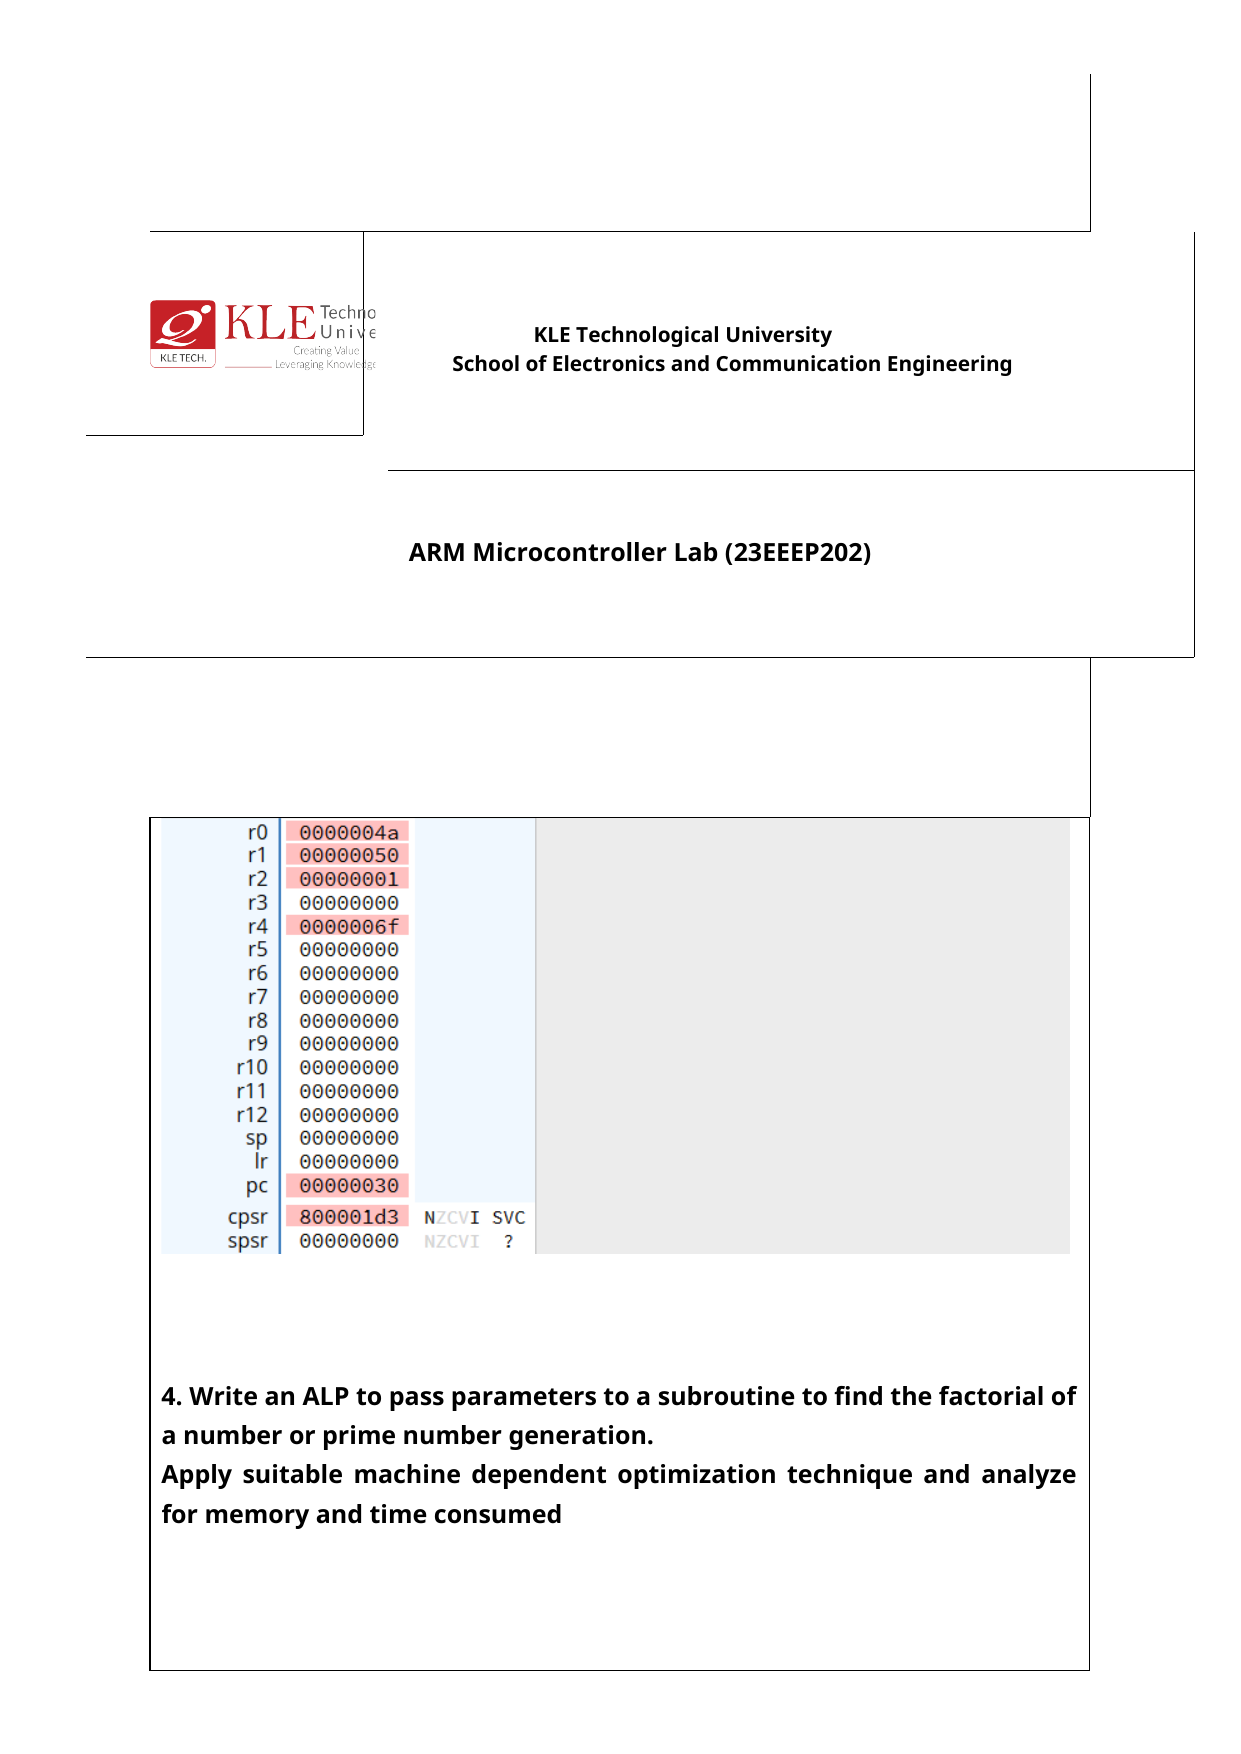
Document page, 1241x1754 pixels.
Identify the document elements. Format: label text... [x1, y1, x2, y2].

table_cell 4. Write an ALP to pass parameters to a subroutine to find the factorial of a number or prime number generation. Apply suitable machine dependent optimization technique and analyze for memory and time consumed [151, 818, 1089, 1670]
